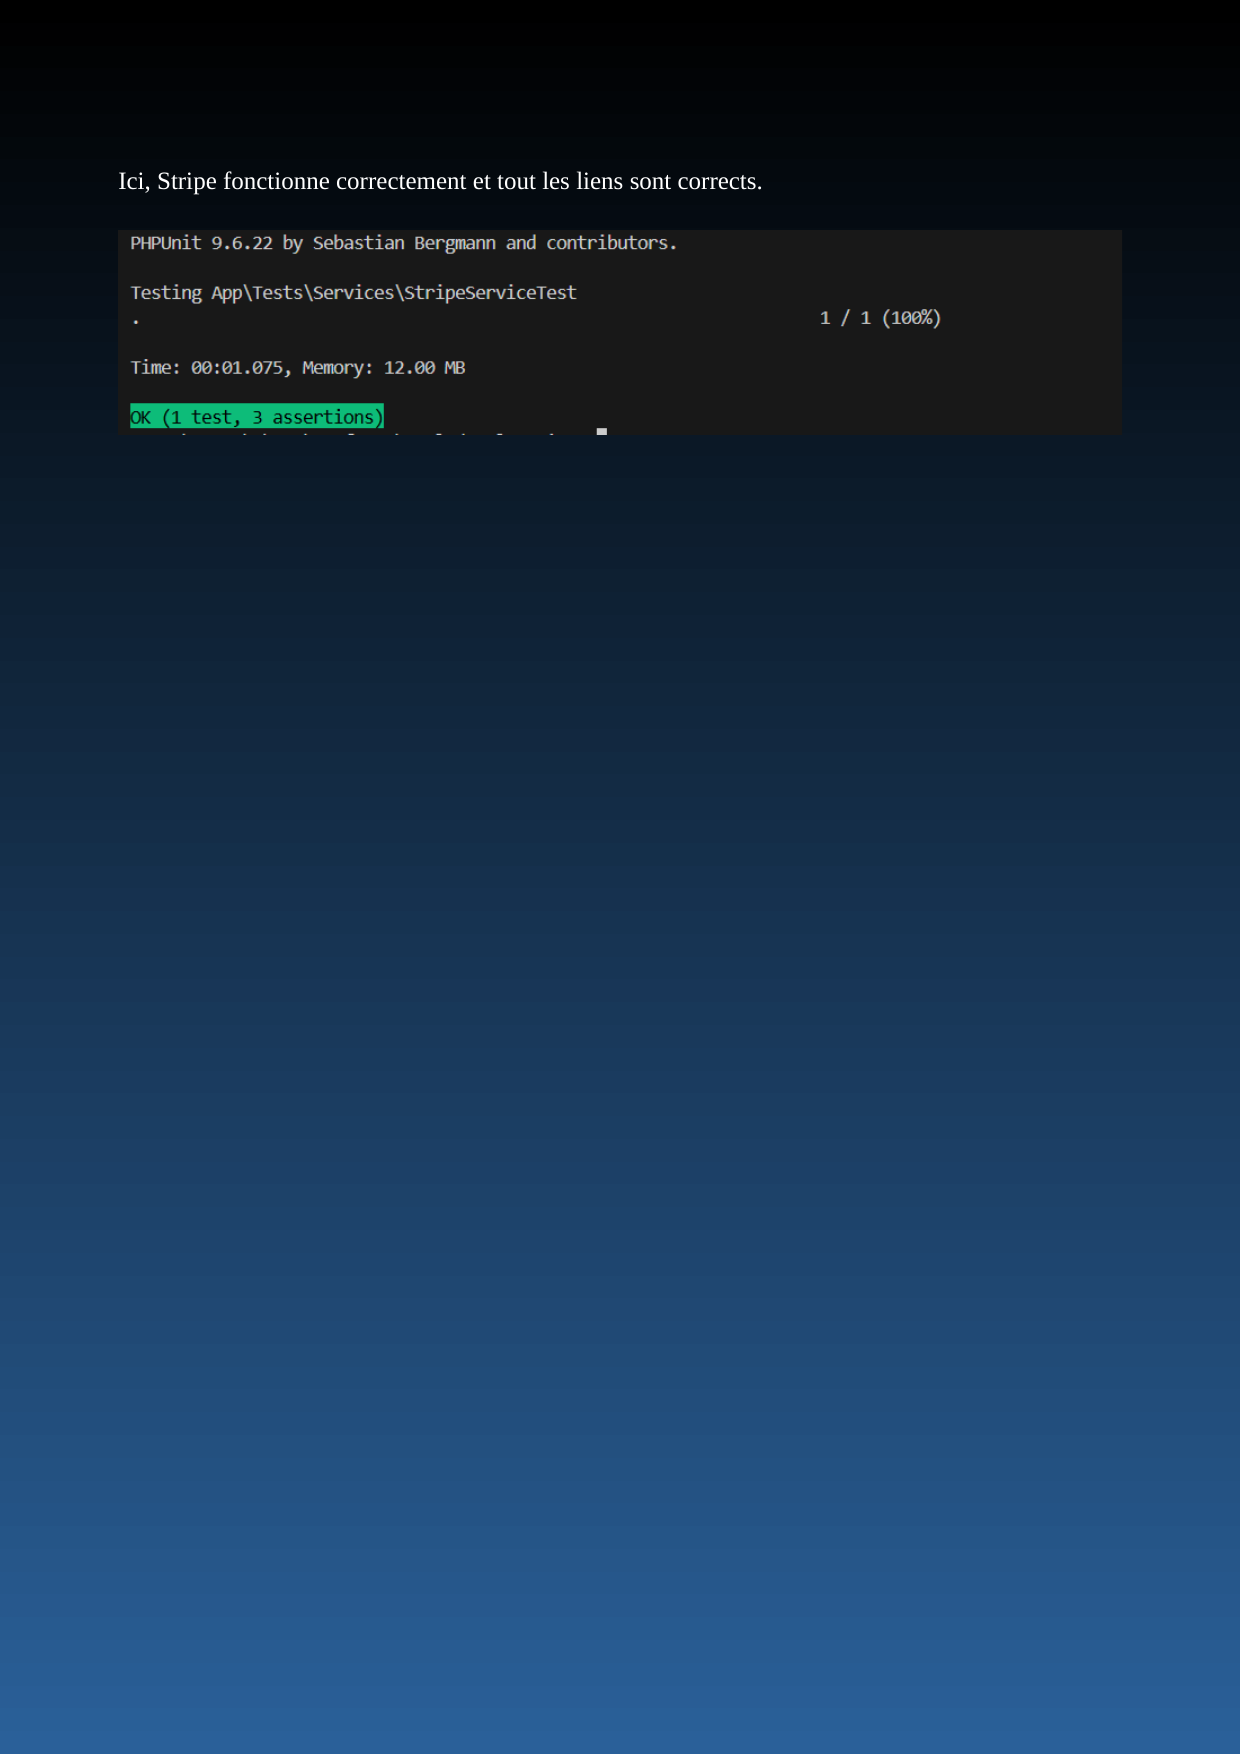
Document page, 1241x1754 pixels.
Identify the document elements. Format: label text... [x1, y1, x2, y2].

text Ici, Stripe fonctionne correctement et tout les liens sont corrects. [118, 166, 1122, 194]
picture [118, 230, 1123, 435]
